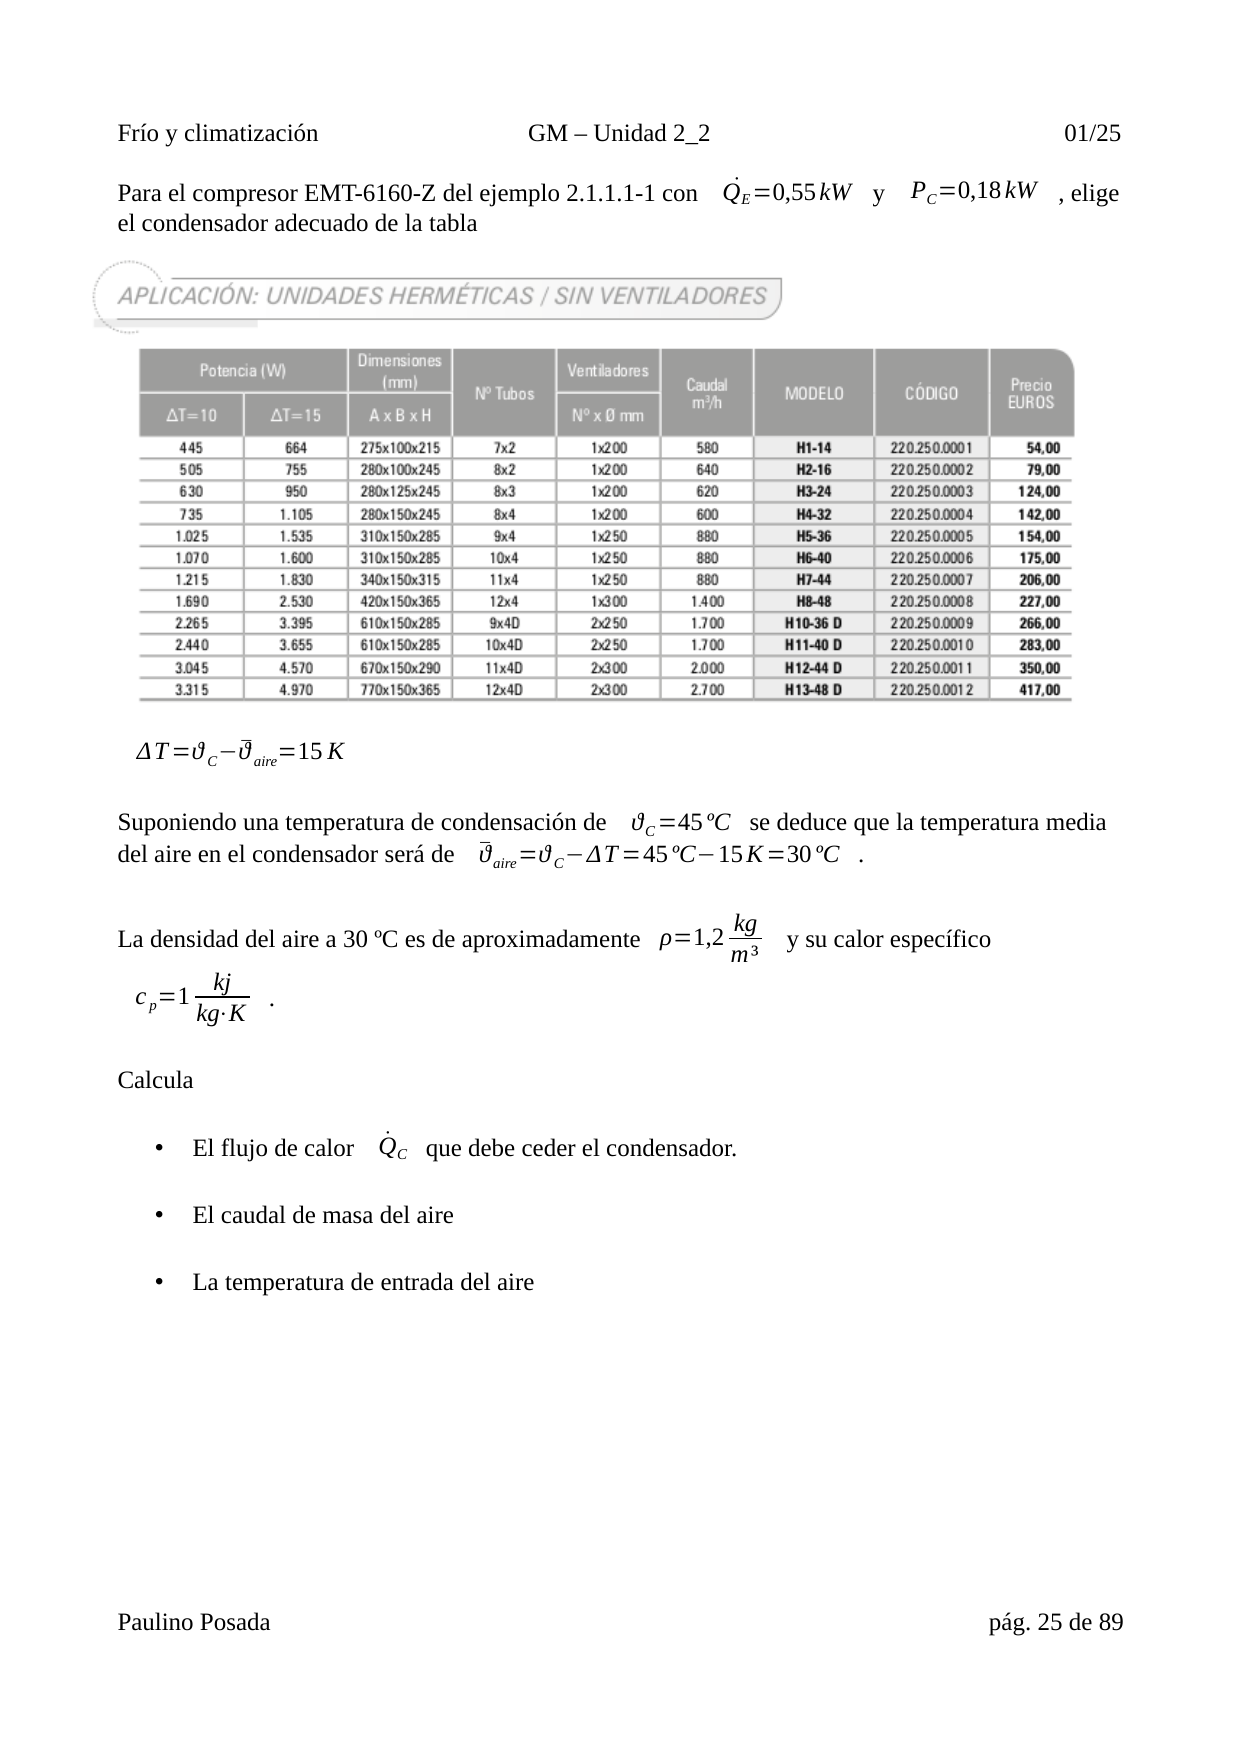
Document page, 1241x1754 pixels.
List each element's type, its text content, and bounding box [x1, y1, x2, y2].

text Para el compresor EMT-6160-Z del ejemplo 2.1.1.1-1 con y , elige el condensador adecuado de la tabla [117, 176, 1123, 237]
text Calcula [117, 1065, 1123, 1093]
text Suponiendo una temperatura de condensación de se deduce que la temperatura media del aire en el condensador será de . [117, 807, 1123, 872]
list La temperatura de entrada del aire [155, 1267, 1123, 1295]
text La densidad del aire a 30 ºC es de aproximadamente y su calor específico . [117, 909, 1123, 1027]
list El caudal de masa del aire [155, 1200, 1123, 1229]
picture [90, 252, 1095, 717]
text Fuente tarifa Beijer pág. 510 [1095, 672, 1123, 701]
list El flujo de calor que debe ceder el condensador. [155, 1131, 1123, 1163]
